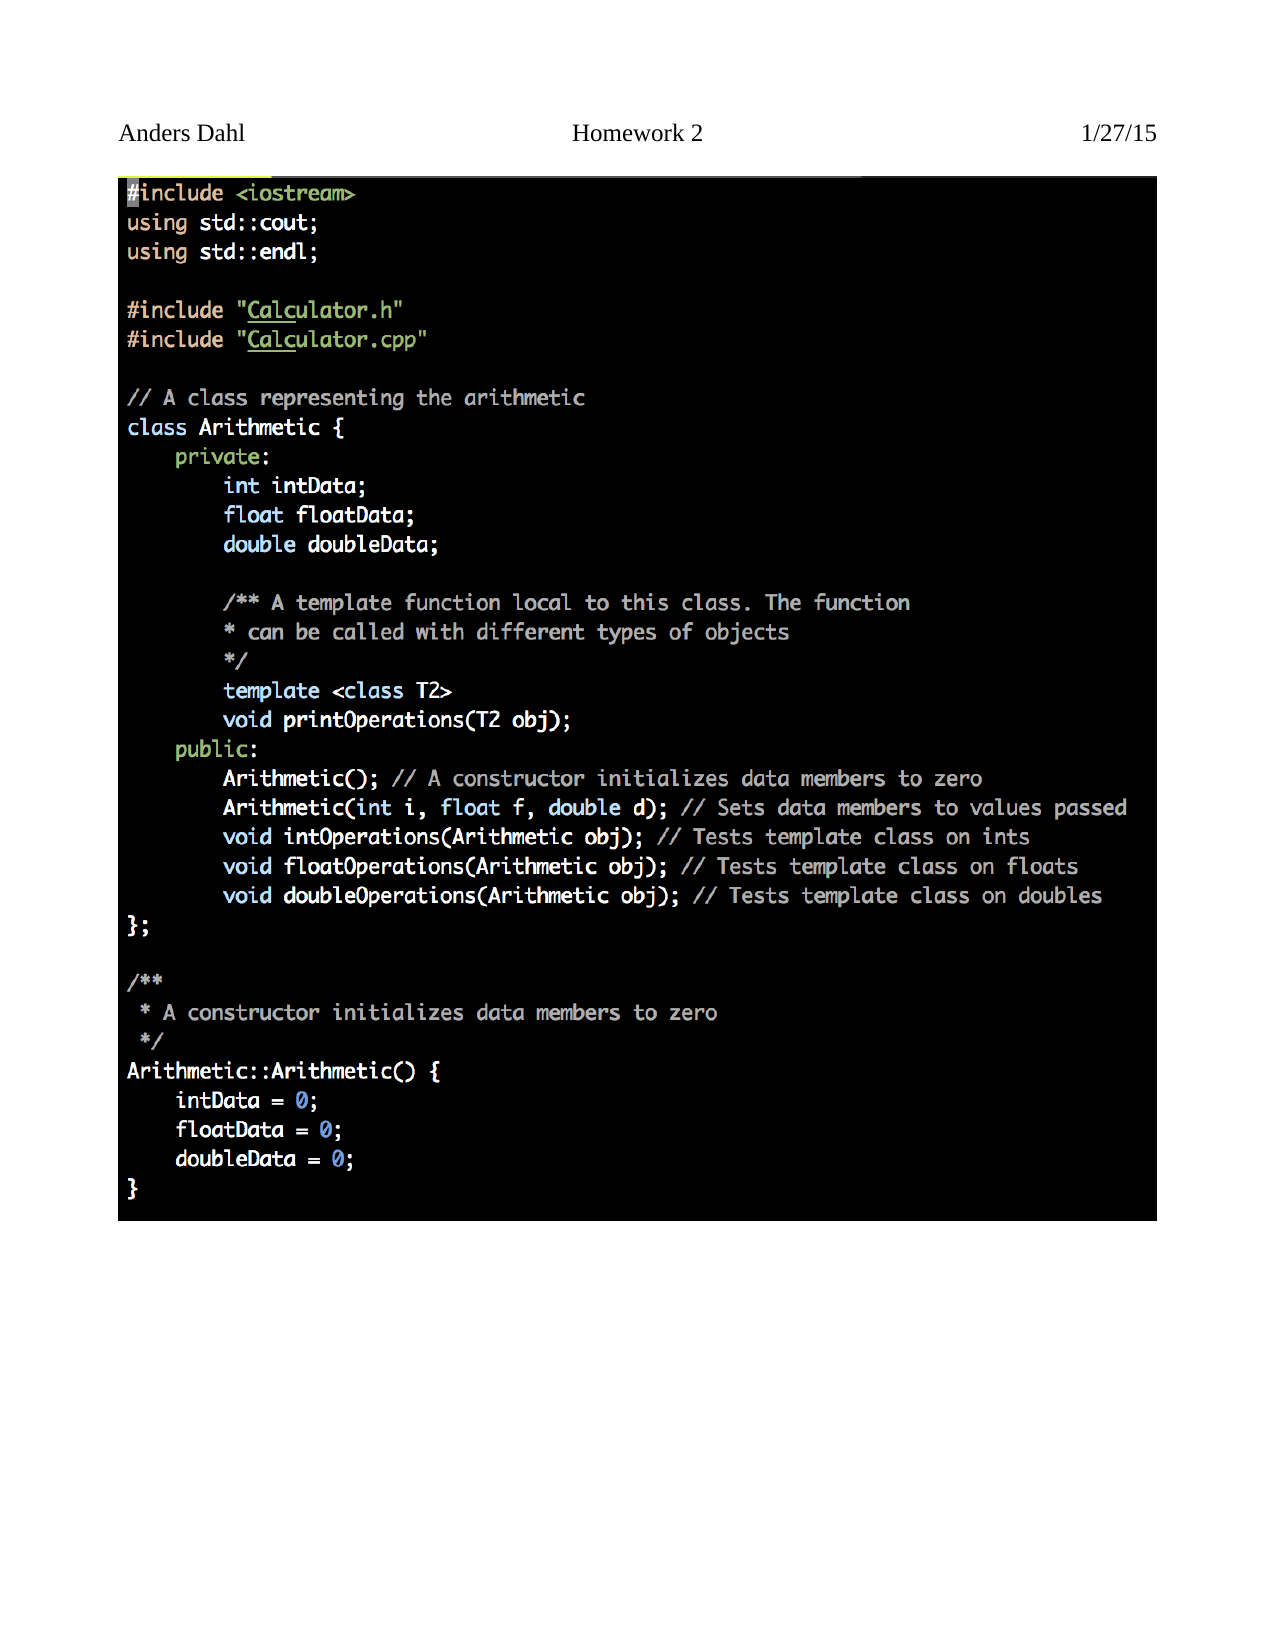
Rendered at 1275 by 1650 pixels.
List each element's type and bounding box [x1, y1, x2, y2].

picture [118, 176, 1157, 1221]
